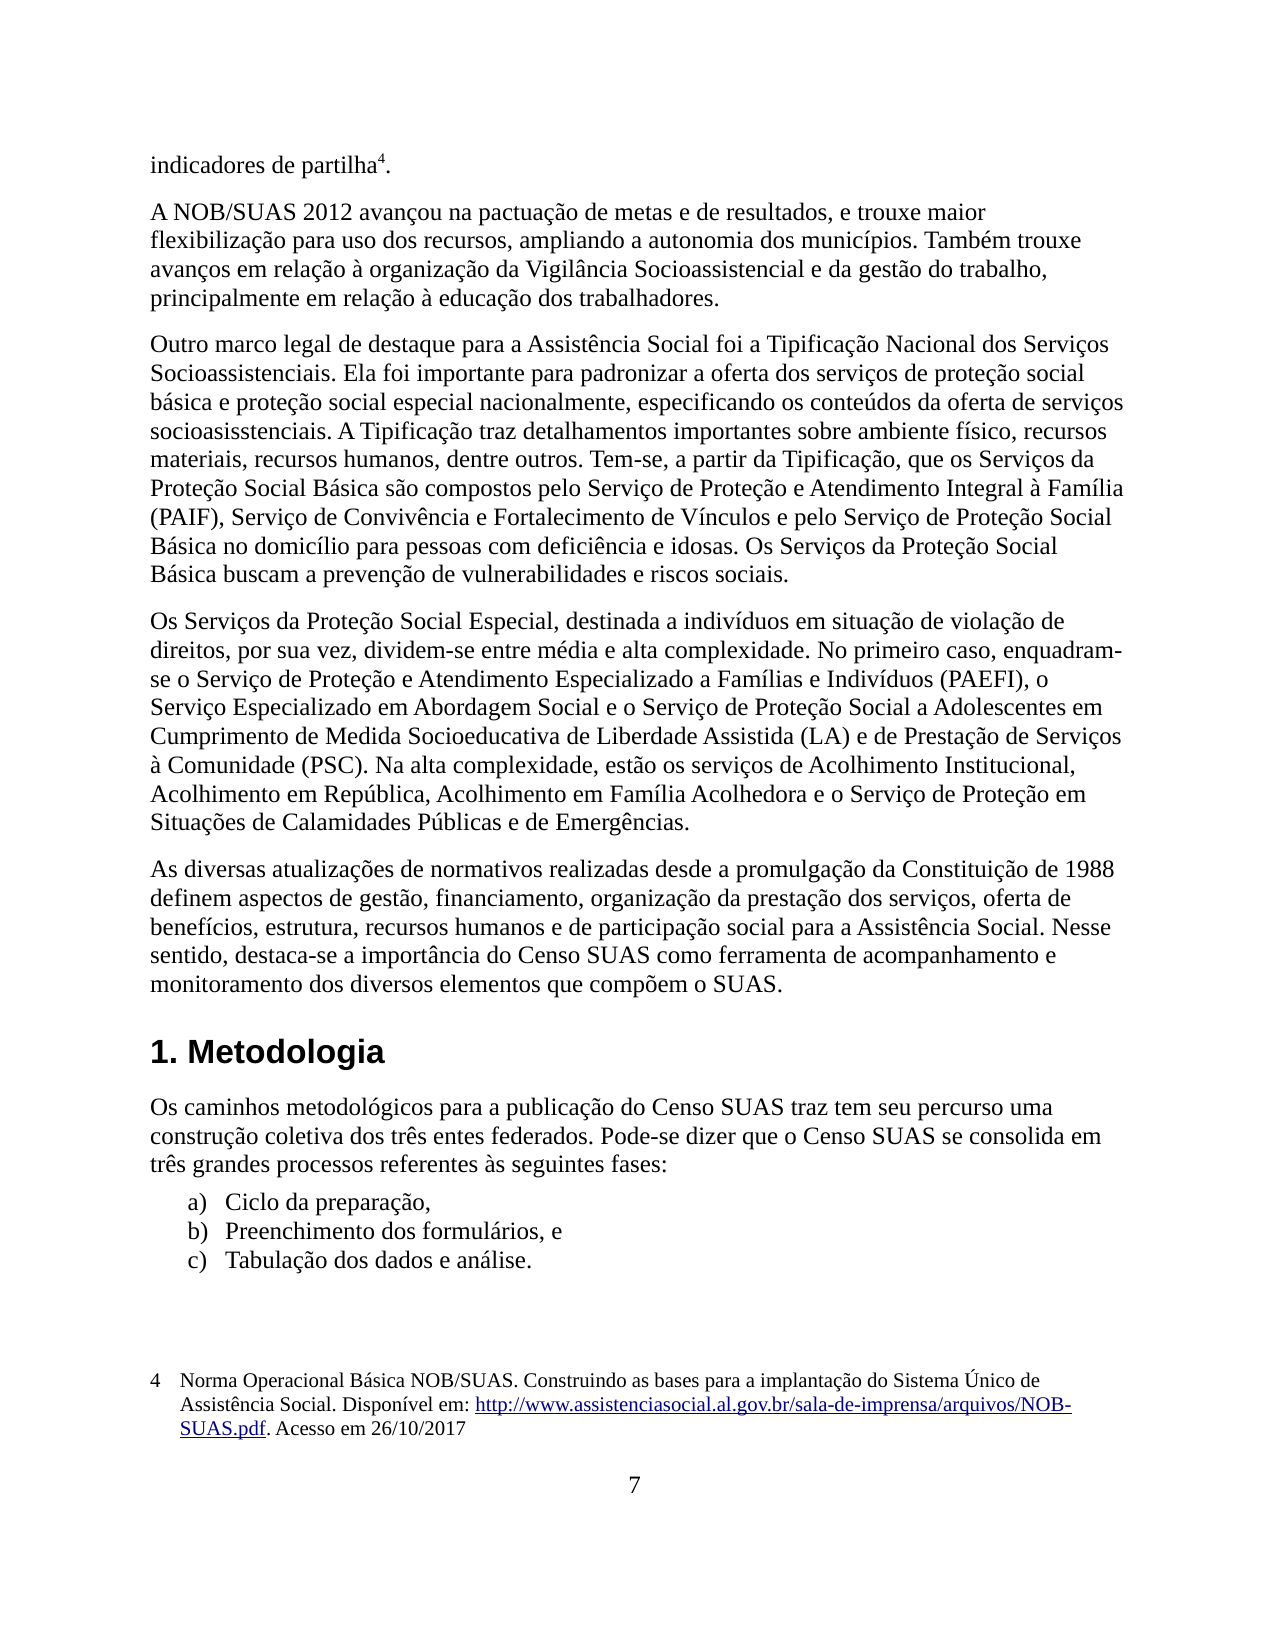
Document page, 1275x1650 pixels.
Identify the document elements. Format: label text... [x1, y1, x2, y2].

list Ciclo da preparação, [187, 1187, 1125, 1216]
text Norma Operacional Básica NOB/SUAS. Construindo as bases para a implantação do Sistema Único de Assistência Social. Disponível em: http://www.assistenciasocial.al.gov.br/sala-de-imprensa/arquivos/NOB-SUAS.pdf. Acesso em 26/10/2017 [150, 1368, 1125, 1440]
text Os caminhos metodológicos para a publicação do Censo SUAS traz tem seu percurso uma construção coletiva dos três entes federados. Pode-se dizer que o Censo SUAS se consolida em três grandes processos referentes às seguintes fases: [150, 1092, 1125, 1178]
text Outro marco legal de destaque para a Assistência Social foi a Tipificação Nacional dos Serviços Socioassistenciais. Ela foi importante para padronizar a oferta dos serviços de proteção social básica e proteção social especial nacionalmente, especificando os conteúdos da oferta de serviços socioasisstenciais. A Tipificação traz detalhamentos importantes sobre ambiente físico, recursos materiais, recursos humanos, dentre outros. Tem-se, a partir da Tipificação, que os Serviços da Proteção Social Básica são compostos pelo Serviço de Proteção e Atendimento Integral à Família (PAIF), Serviço de Convivência e Fortalecimento de Vínculos e pelo Serviço de Proteção Social Básica no domicílio para pessoas com deficiência e idosas. Os Serviços da Proteção Social Básica buscam a prevenção de vulnerabilidades e riscos sociais. [150, 329, 1125, 588]
text A NOB/SUAS 2012 avançou na pactuação de metas e de resultados, e trouxe maior flexibilização para uso dos recursos, ampliando a autonomia dos municípios. Também trouxe avanços em relação à organização da Vigilância Socioassistencial e da gestão do trabalho, principalmente em relação à educação dos trabalhadores. [150, 197, 1125, 312]
text indicadores de partilha. [150, 150, 1125, 179]
text As diversas atualizações de normativos realizadas desde a promulgação da Constituição de 1988 definem aspectos de gestão, financiamento, organização da prestação dos serviços, oferta de benefícios, estrutura, recursos humanos e de participação social para a Assistência Social. Nesse sentido, destaca-se a importância do Censo SUAS como ferramenta de acompanhamento e monitoramento dos diversos elementos que compõem o SUAS. [150, 854, 1125, 998]
list Preenchimento dos formulários, e [187, 1216, 1125, 1245]
text Os Serviços da Proteção Social Especial, destinada a indivíduos em situação de violação de direitos, por sua vez, dividem-se entre média e alta complexidade. No primeiro caso, enquadram-se o Serviço de Proteção e Atendimento Especializado a Famílias e Indivíduos (PAEFI), o Serviço Especializado em Abordagem Social e o Serviço de Proteção Social a Adolescentes em Cumprimento de Medida Socioeducativa de Liberdade Assistida (LA) e de Prestação de Serviços à Comunidade (PSC). Na alta complexidade, estão os serviços de Acolhimento Institucional, Acolhimento em República, Acolhimento em Família Acolhedora e o Serviço de Proteção em Situações de Calamidades Públicas e de Emergências. [150, 606, 1125, 836]
list Tabulação dos dados e análise. [187, 1245, 1125, 1273]
subtitle 1. Metodologia [150, 1032, 1125, 1071]
